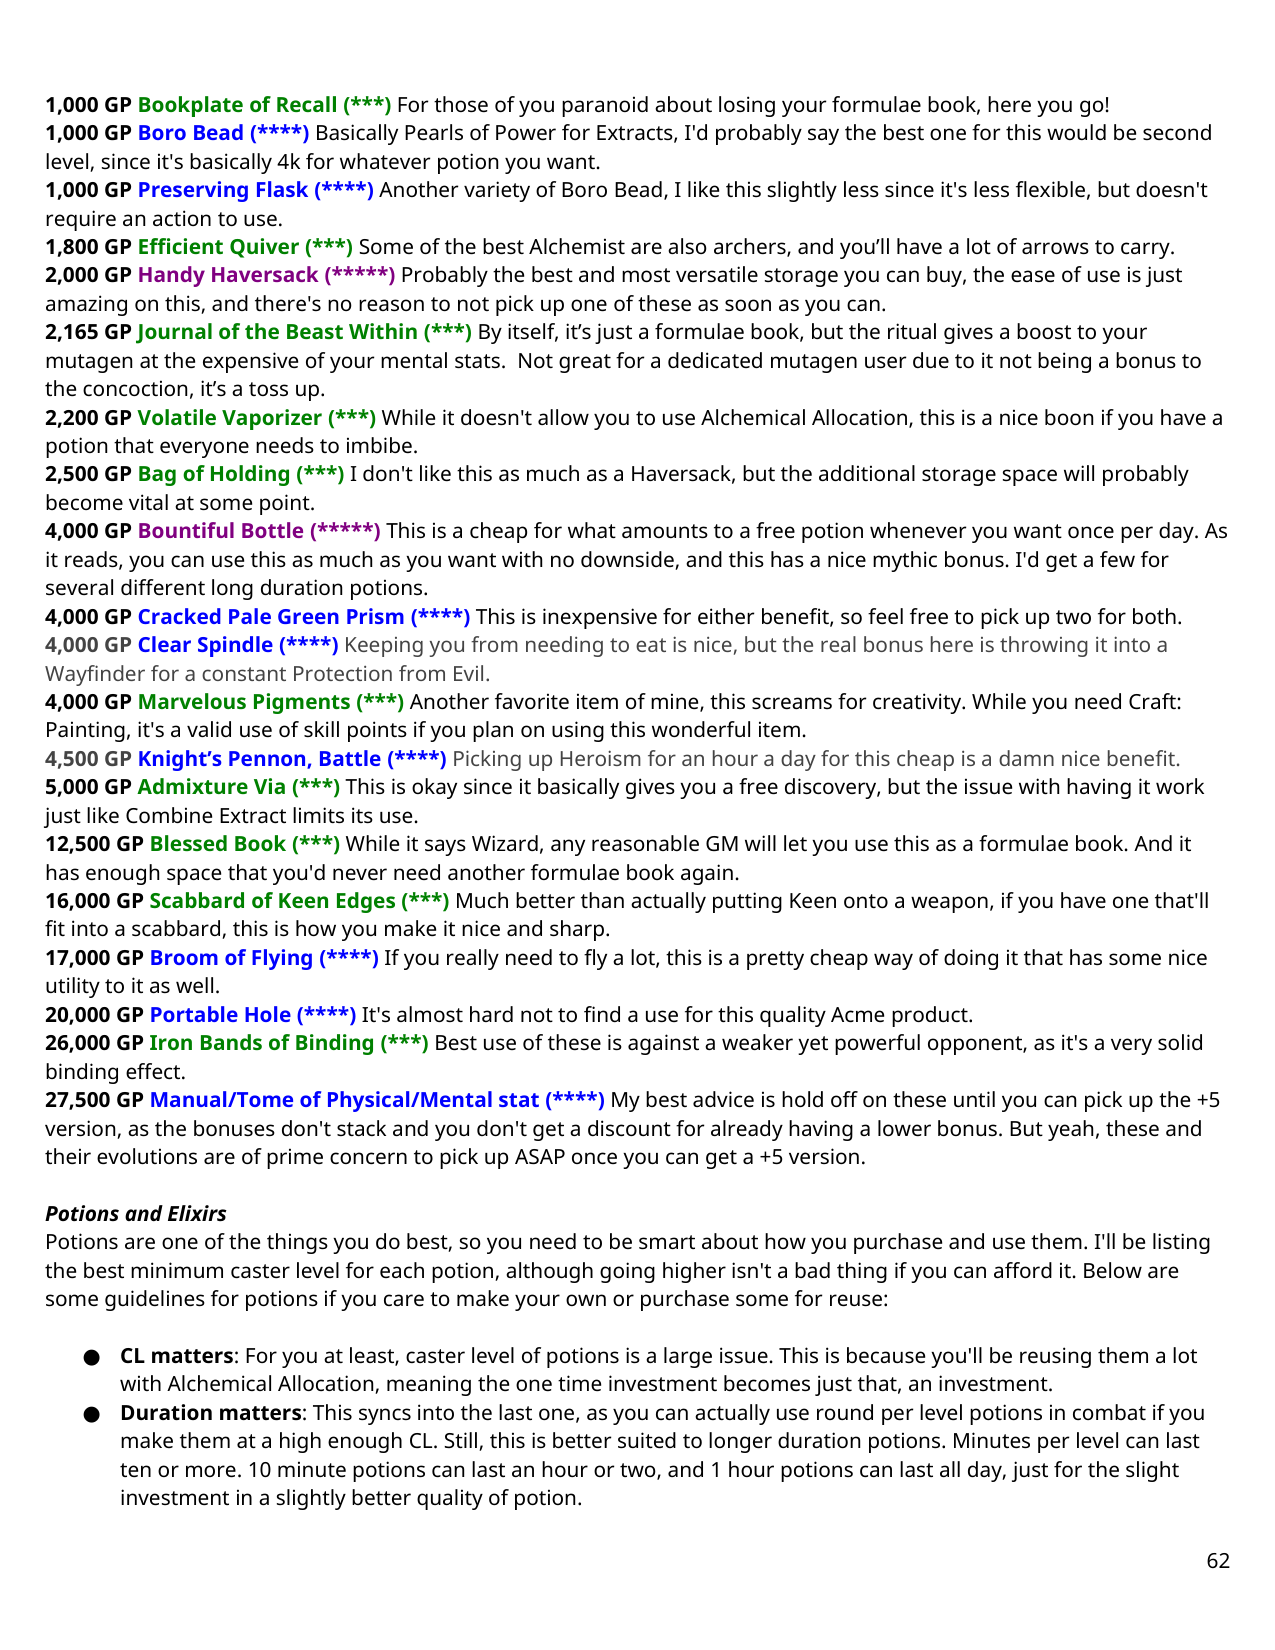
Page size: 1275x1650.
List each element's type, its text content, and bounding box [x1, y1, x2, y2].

text 2,200 GP Volatile Vaporizer (***) While it doesn't allow you to use Alchemical Allocation, this is a nice boon if you have a potion that everyone needs to imbibe. [45, 403, 1230, 459]
text 1,000 GP Preserving Flask (****) Another variety of Boro Bead, I like this slightly less since it's less flexible, but doesn't require an action to use. [45, 175, 1230, 232]
text 12,500 GP Blessed Book (***) While it says Wizard, any reasonable GM will let you use this as a formulae book. And it has enough space that you'd never need another formulae book again. [45, 829, 1230, 886]
text 4,000 GP Cracked Pale Green Prism (****) This is inexpensive for either benefit, so feel free to pick up two for both. [45, 602, 1230, 630]
text 2,165 GP Journal of the Beast Within (***) By itself, it’s just a formulae book, but the ritual gives a boost to your mutagen at the expensive of your mental stats. Not great for a dedicated mutagen user due to it not being a bonus to the concoction, it’s a toss up. [45, 317, 1230, 403]
text 4,000 GP Bountiful Bottle (*****) This is a cheap for what amounts to a free potion whenever you want once per day. As it reads, you can use this as much as you want with no downside, and this has a nice mythic bonus. I'd get a few for several different long duration potions. [45, 516, 1230, 602]
text 4,000 GP Clear Spindle (****) Keeping you from needing to eat is nice, but the real bonus here is throwing it into a Wayfinder for a constant Protection from Evil. [45, 630, 1230, 687]
text 16,000 GP Scabbard of Keen Edges (***) Much better than actually putting Keen onto a weapon, if you have one that'll fit into a scabbard, this is how you make it nice and sharp. [45, 886, 1230, 943]
text 1,800 GP Efficient Quiver (***) Some of the best Alchemist are also archers, and you’ll have a lot of arrows to carry. [45, 232, 1230, 261]
text 4,500 GP Knight’s Pennon, Battle (****) Picking up Heroism for an hour a day for this cheap is a damn nice benefit. [45, 744, 1230, 772]
list CL matters: For you at least, caster level of potions is a large issue. This is because you'll be reusing them a lot with Alchemical Allocation, meaning the one time investment becomes just that, an investment. [82, 1341, 1230, 1398]
text Potions and Elixirs [45, 1199, 1230, 1227]
text 17,000 GP Broom of Flying (****) If you really need to fly a lot, this is a pretty cheap way of doing it that has some nice utility to it as well. [45, 943, 1230, 1000]
text 4,000 GP Marvelous Pigments (***) Another favorite item of mine, this screams for creativity. While you need Craft: Painting, it's a valid use of skill points if you plan on using this wonderful item. [45, 687, 1230, 744]
text 27,500 GP Manual/Tome of Physical/Mental stat (****) My best advice is hold off on these until you can pick up the +5 version, as the bonuses don't stack and you don't get a discount for already having a lower bonus. But yeah, these and their evolutions are of prime concern to pick up ASAP once you can get a +5 version. [45, 1085, 1230, 1171]
text 5,000 GP Admixture Via (***) This is okay since it basically gives you a free discovery, but the issue with having it work just like Combine Extract limits its use. [45, 772, 1230, 829]
text 1,000 GP Boro Bead (****) Basically Pearls of Power for Extracts, I'd probably say the best one for this would be second level, since it's basically 4k for whatever potion you want. [45, 118, 1230, 175]
text Potions are one of the things you do best, so you need to be smart about how you purchase and use them. I'll be listing the best minimum caster level for each potion, although going higher isn't a bad thing if you can afford it. Below are some guidelines for potions if you care to make your own or purchase some for reuse: [45, 1227, 1230, 1313]
text 20,000 GP Portable Hole (****) It's almost hard not to find a use for this quality Acme product. [45, 1000, 1230, 1028]
text 2,000 GP Handy Haversack (*****) Probably the best and most versatile storage you can buy, the ease of use is just amazing on this, and there's no reason to not pick up one of these as soon as you can. [45, 261, 1230, 317]
list Duration matters: This syncs into the last one, as you can actually use round per level potions in combat if you make them at a high enough CL. Still, this is better suited to longer duration potions. Minutes per level can last ten or more. 10 minute potions can last an hour or two, and 1 hour potions can last all day, just for the slight investment in a slightly better quality of potion. [82, 1398, 1230, 1512]
text 26,000 GP Iron Bands of Binding (***) Best use of these is against a weaker yet powerful opponent, as it's a very solid binding effect. [45, 1028, 1230, 1085]
text 2,500 GP Bag of Holding (***) I don't like this as much as a Haversack, but the additional storage space will probably become vital at some point. [45, 459, 1230, 516]
text 1,000 GP Bookplate of Recall (***) For those of you paranoid about losing your formulae book, here you go! [45, 90, 1230, 118]
